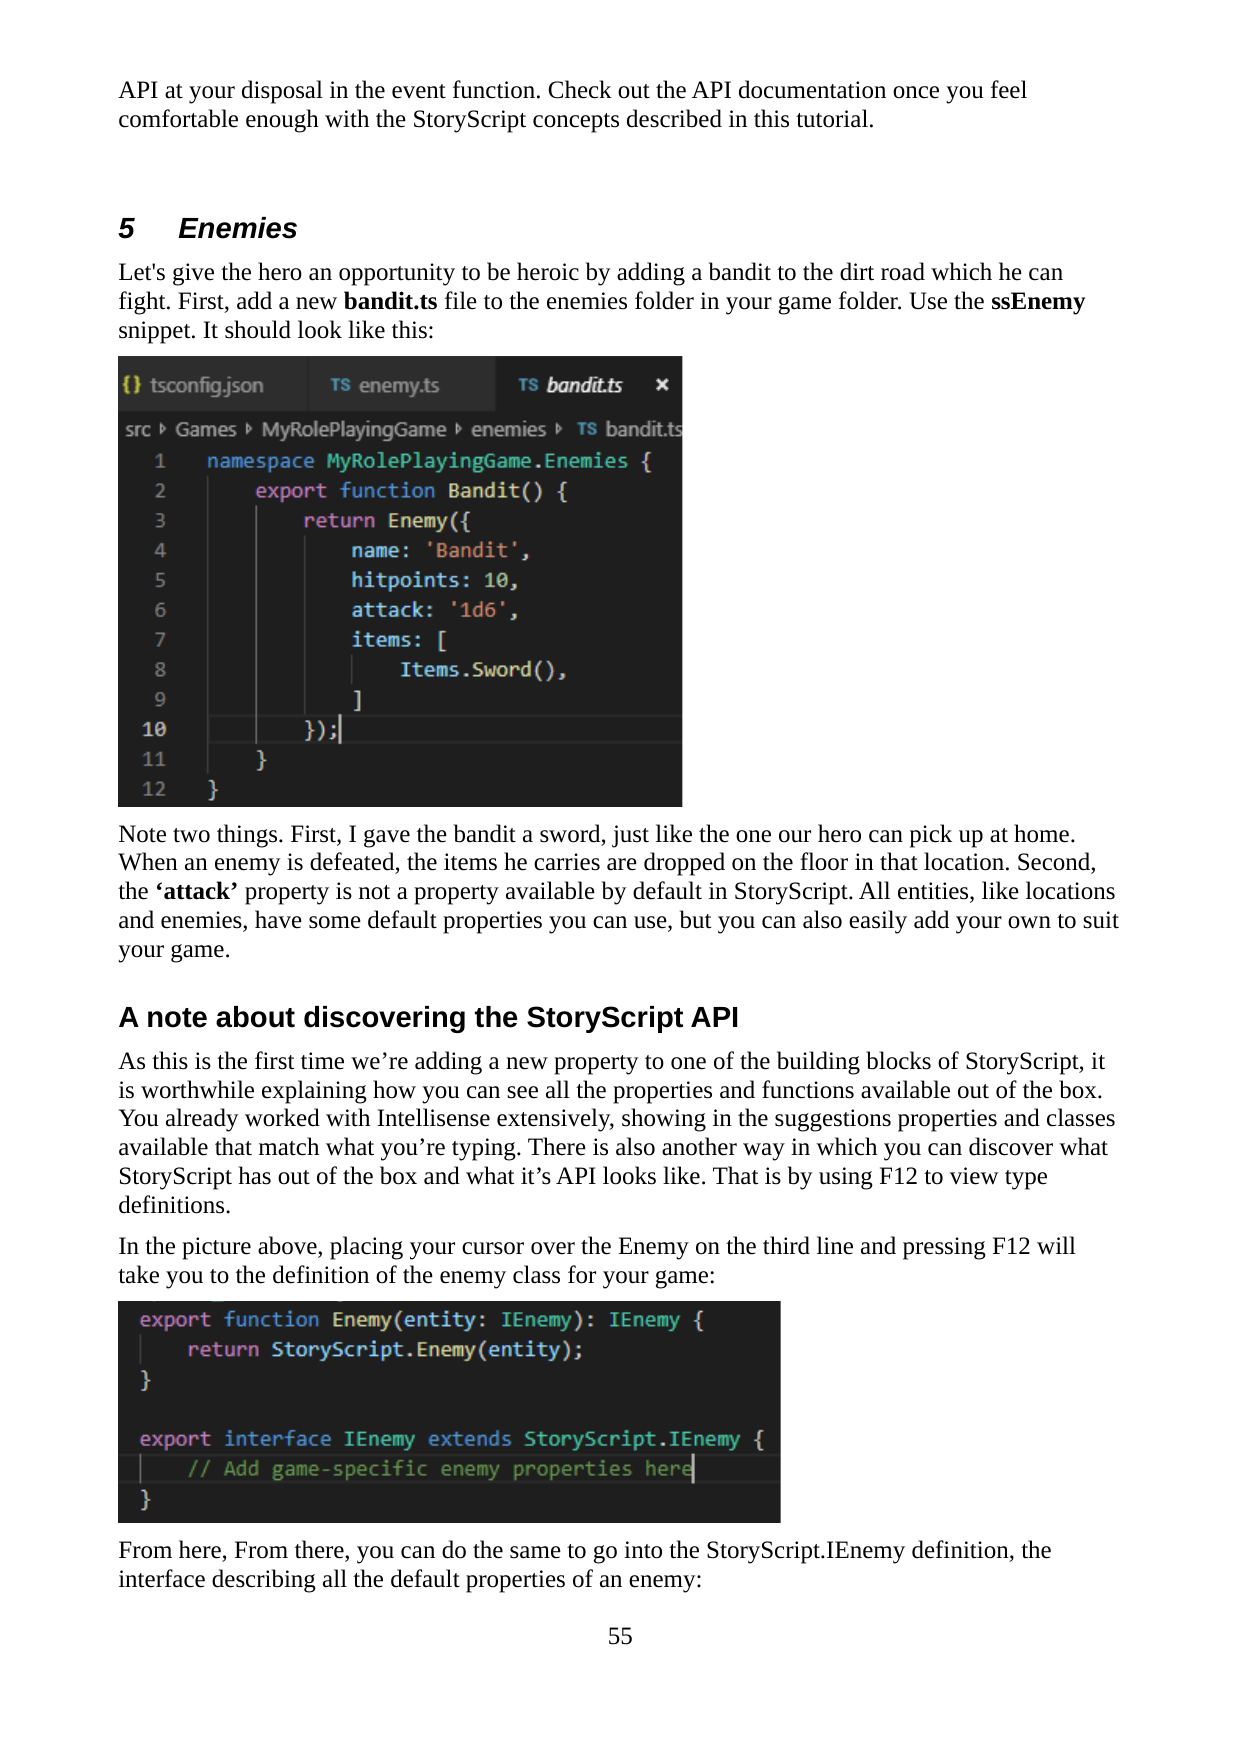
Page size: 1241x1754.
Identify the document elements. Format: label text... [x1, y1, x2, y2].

text In the picture above, placing your cursor over the Enemy on the third line and pressing F12 will take you to the definition of the enemy class for your game: [118, 1231, 1122, 1288]
text As this is the first time we’re adding a new property to one of the building blocks of StoryScript, it is worthwhile explaining how you can see all the properties and functions available out of the box. You already worked with Intellisense extensively, showing in the suggestions properties and classes available that match what you’re typing. There is also another way in which you can discover what StoryScript has out of the box and what it’s API looks like. That is by using F12 to view type definitions. [118, 1046, 1122, 1218]
text API at your disposal in the event function. Check out the API documentation once you feel comfortable enough with the StoryScript concepts described in this tutorial. [118, 75, 1122, 132]
text Note two things. First, I gave the bandit a sword, just like the one our hero can pick up at home. When an enemy is defeated, the items he carries are dropped on the floor in that location. Second, the ‘attack’ property is not a property available by default in StoryScript. All entities, like locations and enemies, have some default properties you can use, but you can also easily add your own to suit your game. [118, 819, 1122, 962]
text Let's give the hero an opportunity to be heroic by adding a bandit to the dirt road which he can fight. First, add a new bandit.ts file to the enemies folder in your game folder. Use the ssEnemy snippet. It should look like this: [118, 257, 1122, 343]
subtitle Enemies [118, 211, 1122, 245]
text From here, From there, you can do the same to go into the StoryScript.IEnemy definition, the interface describing all the default properties of an enemy: [118, 1535, 1122, 1593]
subtitle A note about discovering the StoryScript API [118, 1000, 1122, 1033]
